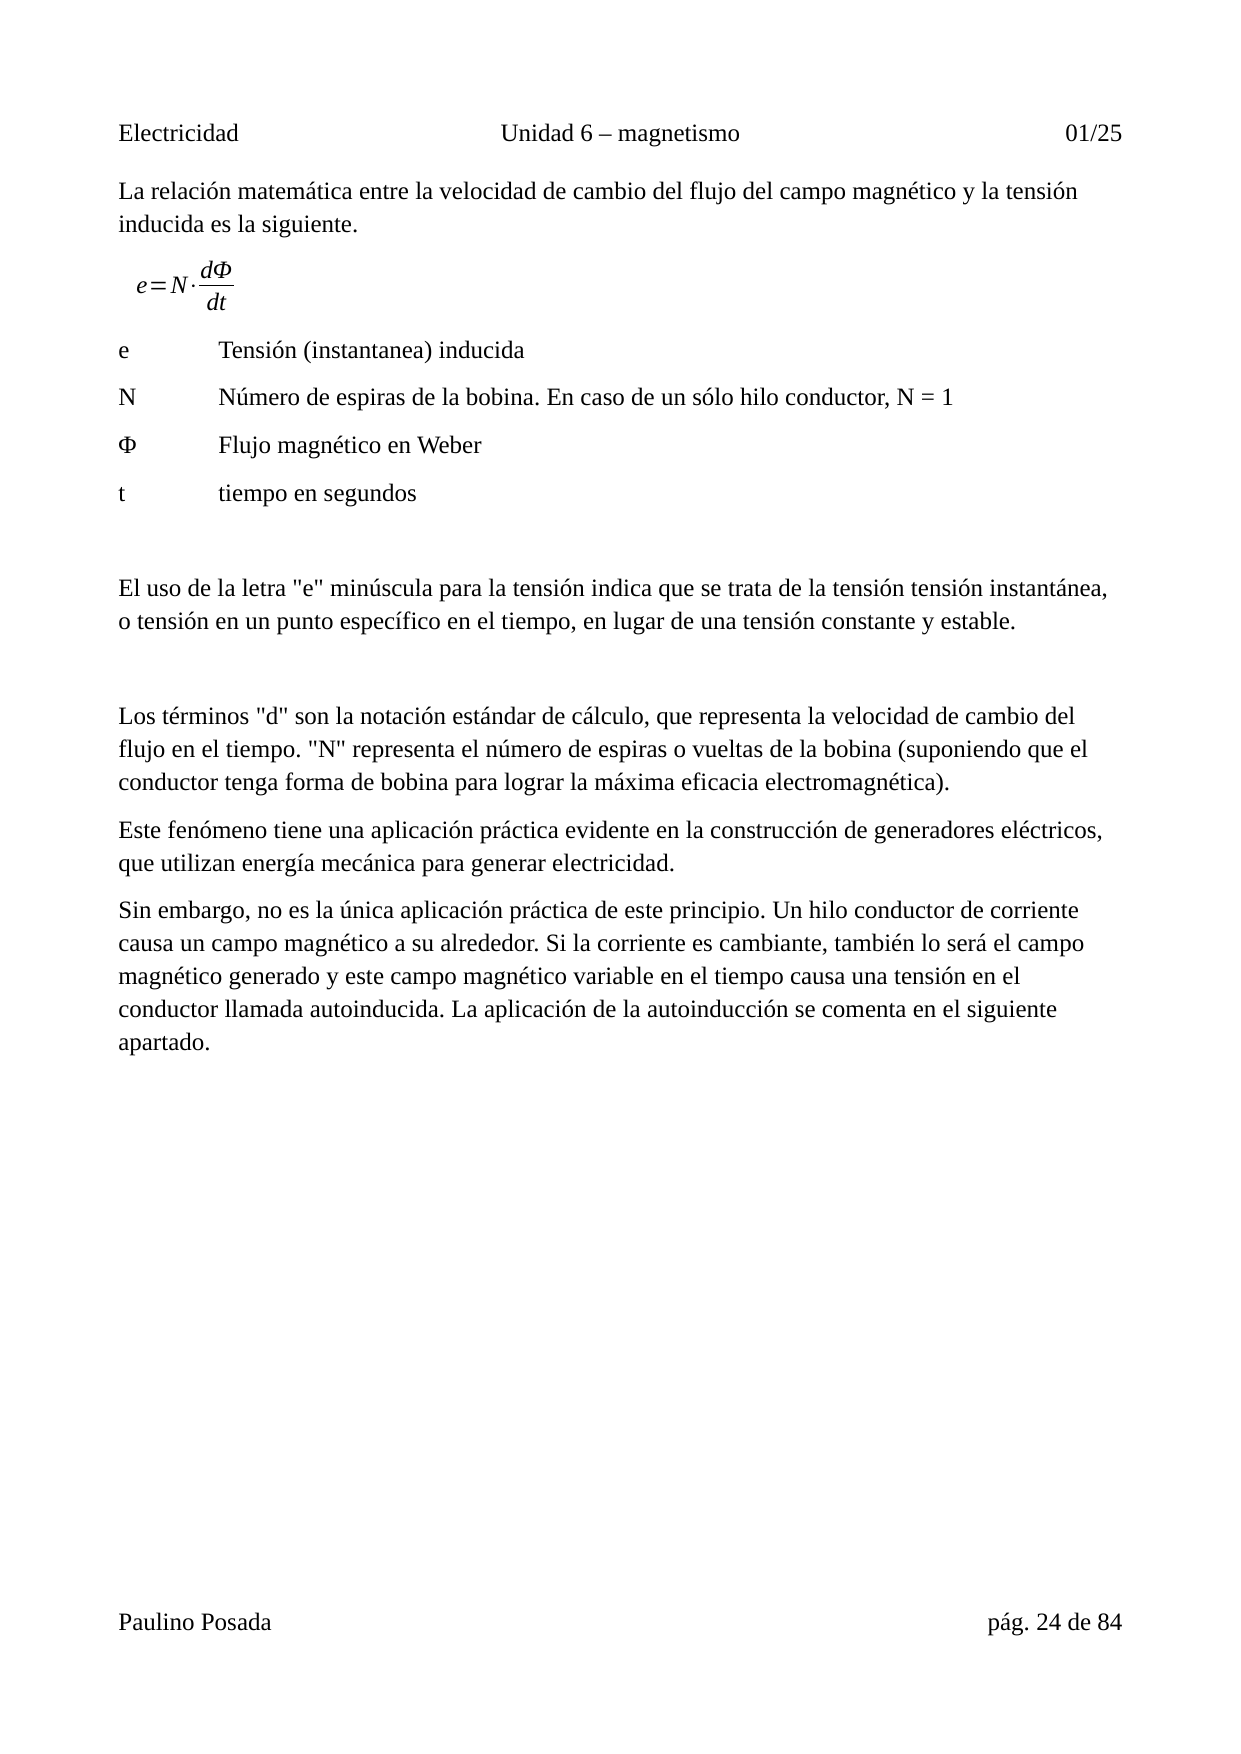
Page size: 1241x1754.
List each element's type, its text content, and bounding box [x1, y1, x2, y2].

text Los términos "d" son la notación estándar de cálculo, que representa la velocidad de cambio del flujo en el tiempo. "N" representa el número de espiras o vueltas de la bobina (suponiendo que el conductor tenga forma de bobina para lograr la máxima eficacia electromagnética). [118, 701, 1122, 796]
text La relación matemática entre la velocidad de cambio del flujo del campo magnético y la tensión inducida es la siguiente. [118, 176, 1122, 238]
text N Número de espiras de la bobina. En caso de un sólo hilo conductor, N = 1 [118, 382, 1122, 411]
text Sin embargo, no es la única aplicación práctica de este principio. Un hilo conductor de corriente causa un campo magnético a su alrededor. Si la corriente es cambiante, también lo será el campo magnético generado y este campo magnético variable en el tiempo causa una tensión en el conductor llamada autoinducida. La aplicación de la autoinducción se comenta en el siguiente apartado. [118, 895, 1122, 1056]
text t tiempo en segundos [118, 478, 1122, 506]
text Este fenómeno tiene una aplicación práctica evidente en la construcción de generadores eléctricos, que utilizan energía mecánica para generar electricidad. [118, 815, 1122, 876]
text Φ Flujo magnético en Weber [118, 430, 1122, 459]
text e Tensión (instantanea) inducida [118, 335, 1122, 363]
text El uso de la letra "e" minúscula para la tensión indica que se trata de la tensión tensión instantánea, o tensión en un punto específico en el tiempo, en lugar de una tensión constante y estable. [118, 573, 1122, 634]
